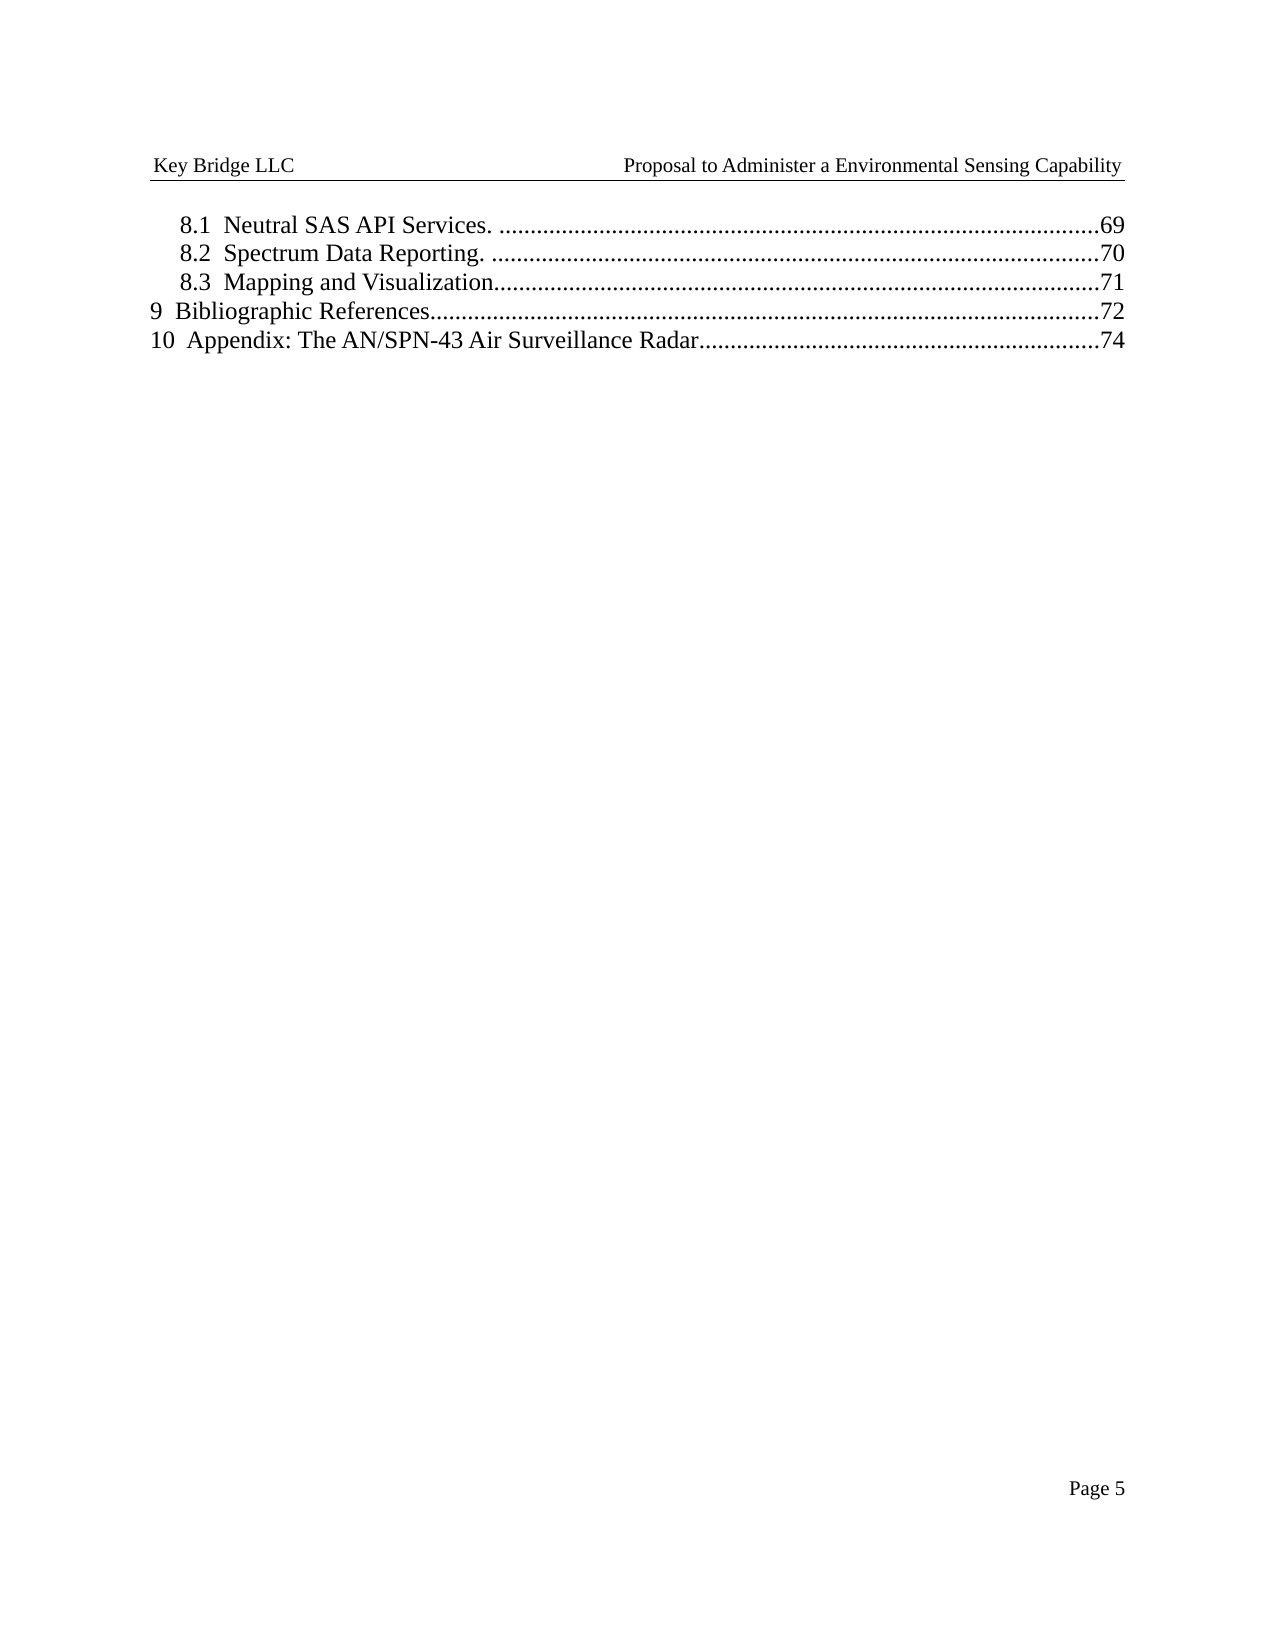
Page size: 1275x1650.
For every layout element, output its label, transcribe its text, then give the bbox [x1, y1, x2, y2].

text 8.3 Mapping and Visualization 71 [179, 267, 1125, 296]
text 8.2 Spectrum Data Reporting. 70 [179, 238, 1125, 267]
text 8.1 Neutral SAS API Services. 69 [179, 210, 1125, 238]
text 10 Appendix: The AN/SPN-43 Air Surveillance Radar 74 [150, 325, 1125, 353]
text 9 Bibliographic References 72 [150, 296, 1125, 325]
